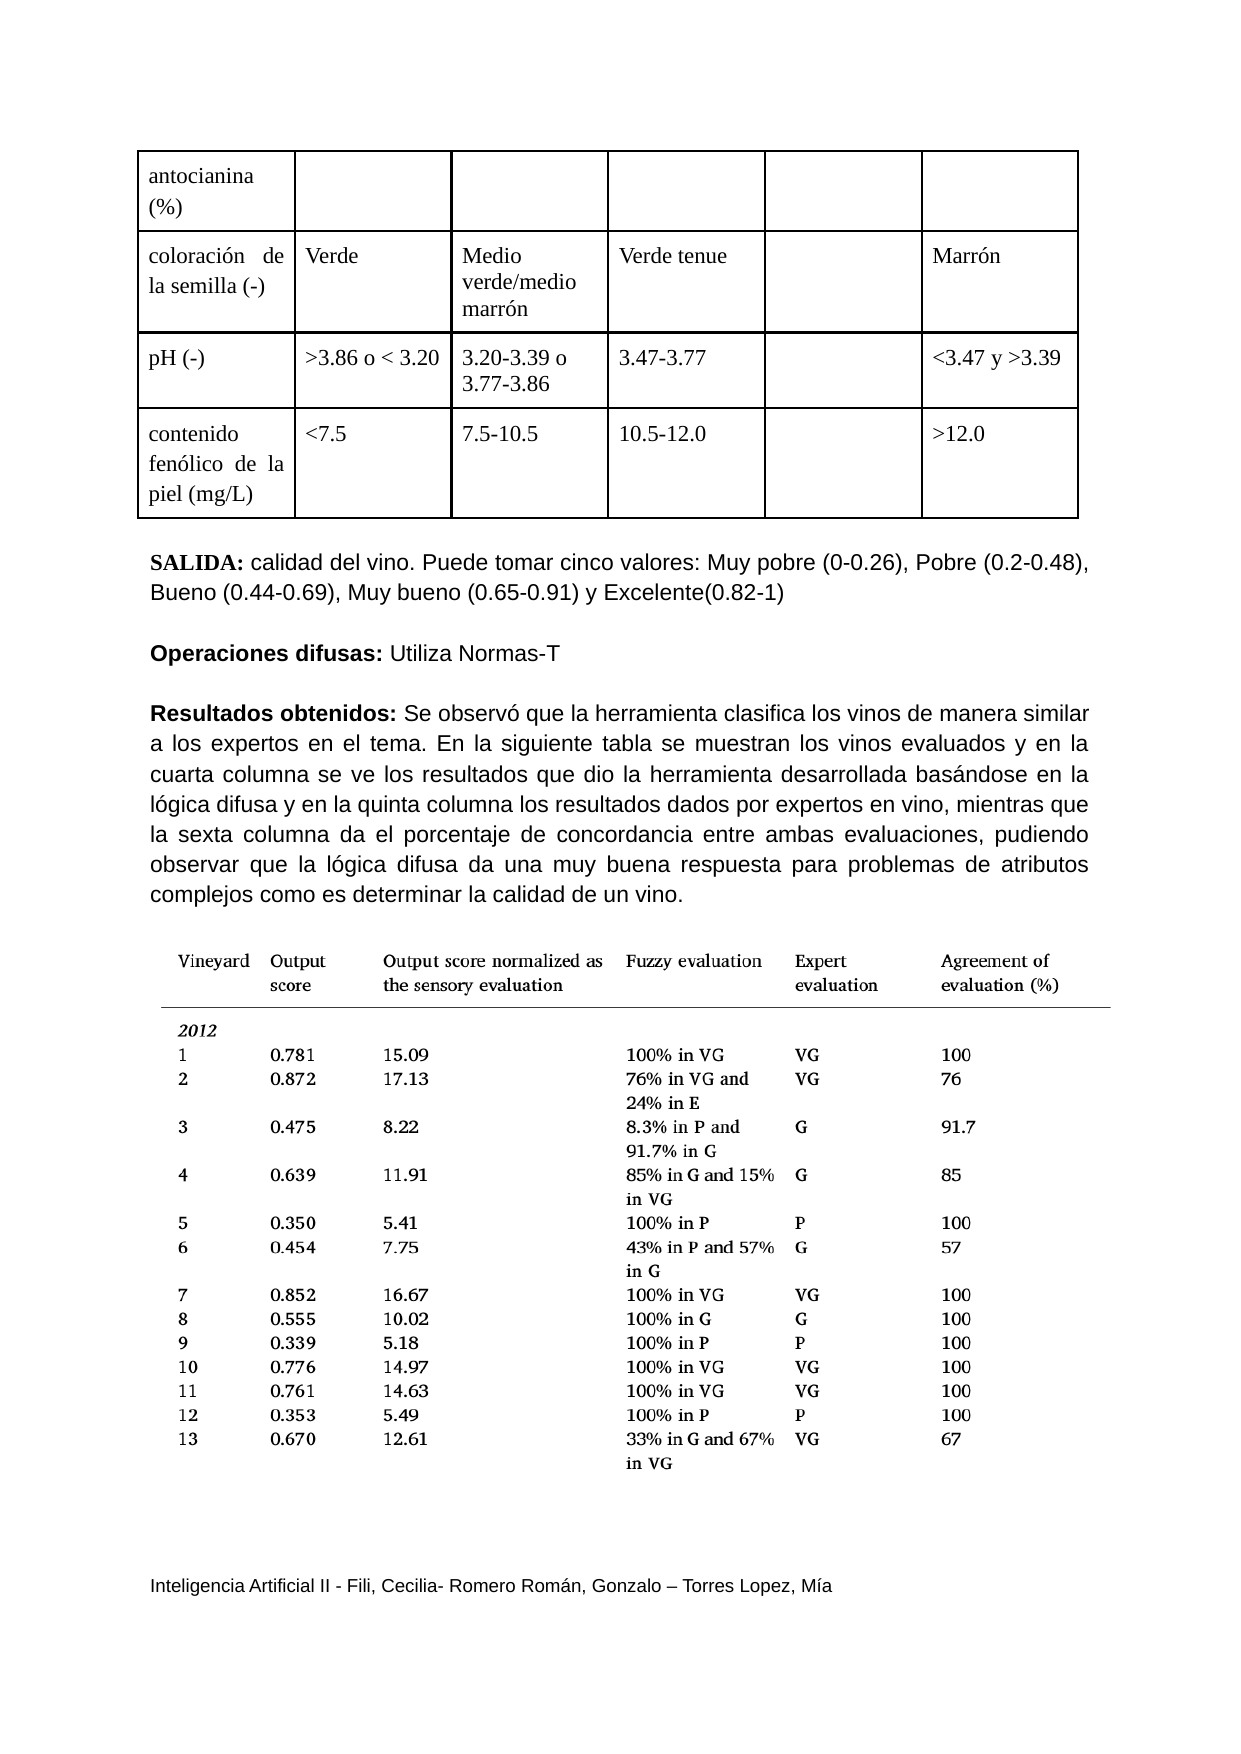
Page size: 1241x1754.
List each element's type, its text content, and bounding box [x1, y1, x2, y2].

table_cell Verde tenue [609, 232, 764, 331]
table_cell [609, 152, 764, 229]
table_cell Medio verde/medio marrón [453, 232, 607, 331]
table_cell 10.5-12.0 [609, 409, 764, 517]
table_cell [453, 152, 607, 229]
table_cell [923, 152, 1077, 229]
table_cell Verde [296, 232, 450, 331]
table_cell <3.47 y >3.39 [923, 334, 1077, 407]
table_cell coloración de la semilla (-) [139, 232, 294, 331]
table_cell 7.5-10.5 [453, 409, 607, 517]
table_cell >3.86 o < 3.20 [296, 334, 450, 407]
table_cell [766, 232, 921, 331]
table_cell Marrón [923, 232, 1077, 331]
table_cell [766, 409, 921, 517]
table_cell [296, 152, 450, 229]
text Resultados obtenidos: Se observó que la herramienta clasifica los vinos de manera similar a los expertos en el tema. En la siguiente tabla se muestran los vinos evaluados y en la cuarta columna se ve los resultados que dio la herramienta desarrollada basándose en la lógica difusa y en la quinta columna los resultados dados por expertos en vino, mientras que la sexta columna da el porcentaje de concordancia entre ambas evaluaciones, pudiendo observar que la lógica difusa da una muy buena respuesta para problemas de atributos complejos como es determinar la calidad de un vino. [150, 700, 1090, 908]
text SALIDA: calidad del vino. Puede tomar cinco valores: Muy pobre (0-0.26), Pobre (0.2-0.48), Bueno (0.44-0.69), Muy bueno (0.65-0.91) y Excelente(0.82-1) [150, 549, 1090, 606]
table_cell antocianina (%) [139, 152, 294, 229]
table_cell pH (-) [139, 334, 294, 407]
text Operaciones difusas: Utiliza Normas-T [150, 640, 1090, 666]
table_cell 3.20-3.39 o 3.77-3.86 [453, 334, 607, 407]
table_cell [766, 334, 921, 407]
table_cell >12.0 [923, 409, 1077, 517]
table_cell contenido fenólico de la piel (mg/L) [139, 409, 294, 517]
picture [150, 941, 1111, 1479]
table_cell <7.5 [296, 409, 450, 517]
table_cell [766, 152, 921, 229]
table_cell 3.47-3.77 [609, 334, 764, 407]
